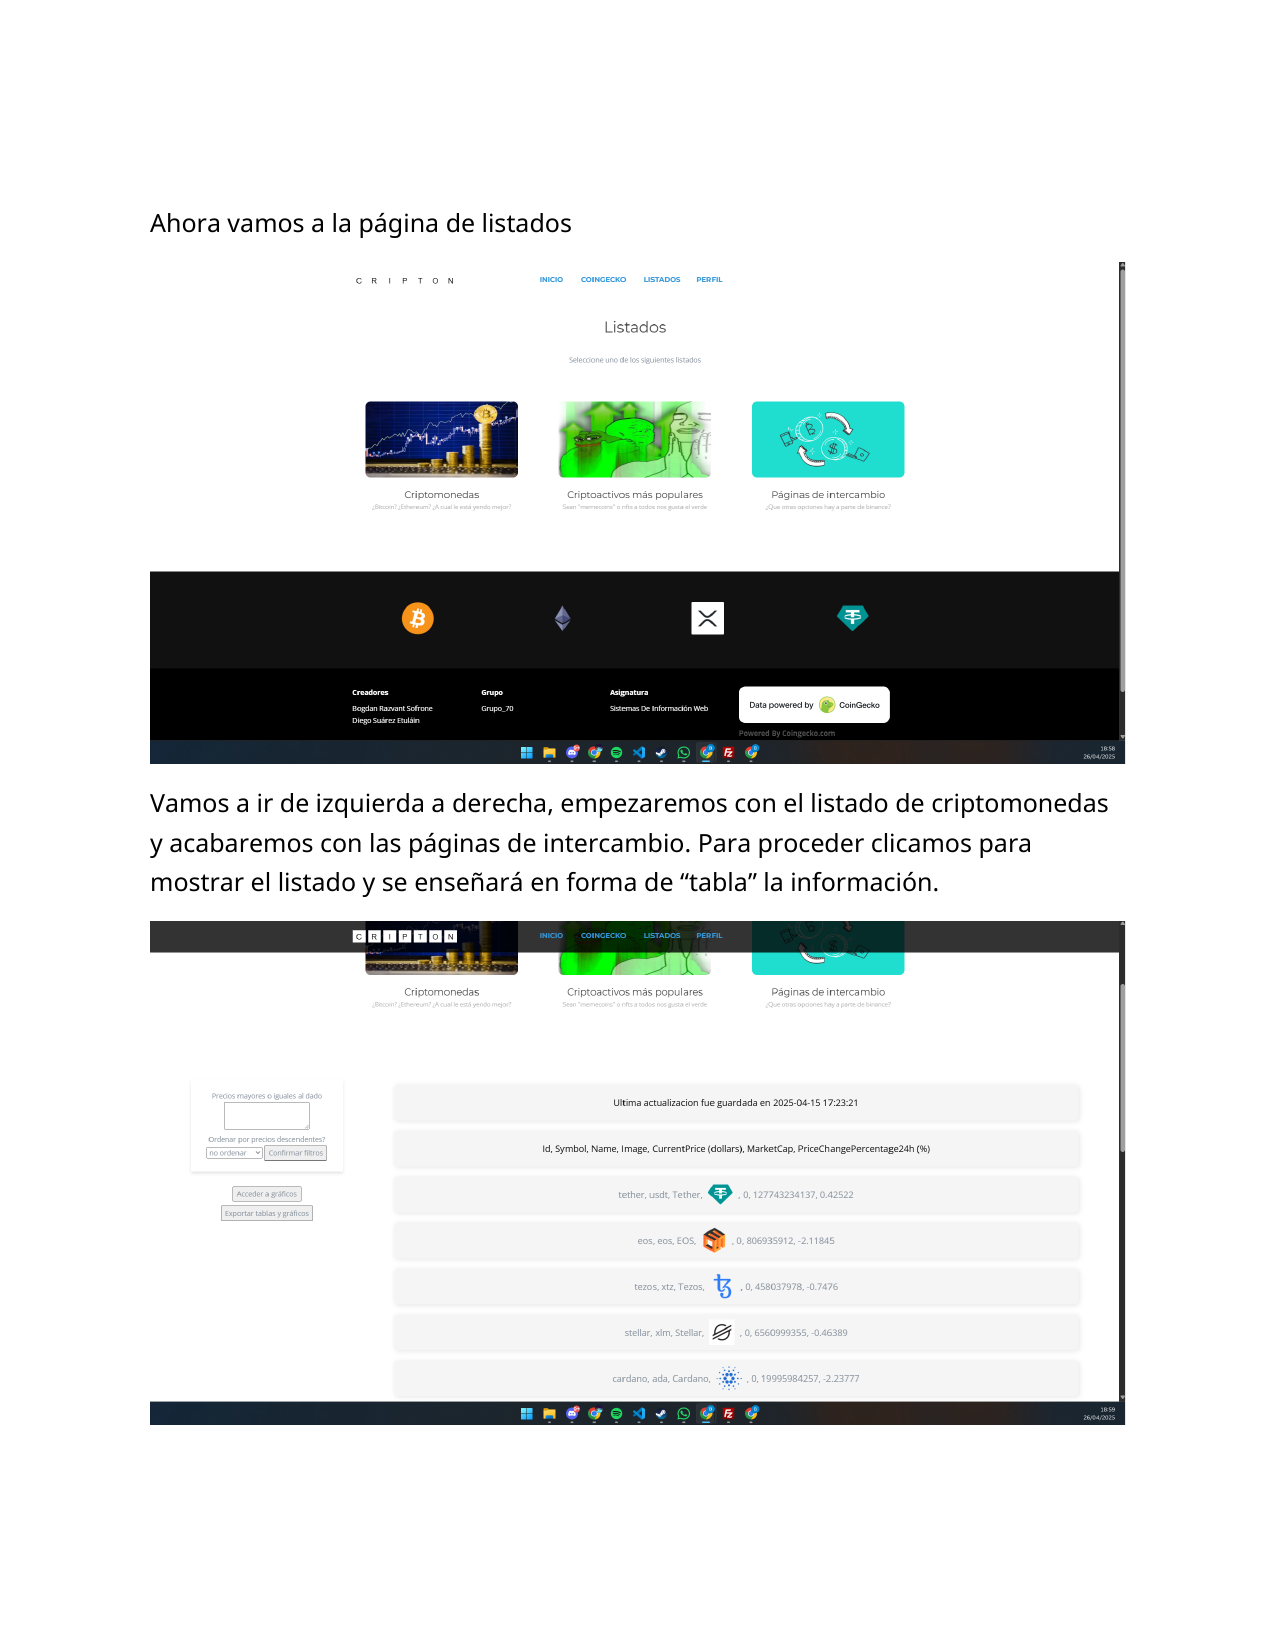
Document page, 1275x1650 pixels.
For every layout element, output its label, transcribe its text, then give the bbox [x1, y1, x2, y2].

text Vamos a ir de izquierda a derecha, empezaremos con el listado de criptomonedas y acabaremos con las páginas de intercambio. Para proceder clicamos para mostrar el listado y se enseñará en forma de “tabla” la información. [150, 786, 1125, 899]
text Ahora vamos a la página de listados [150, 206, 1125, 240]
